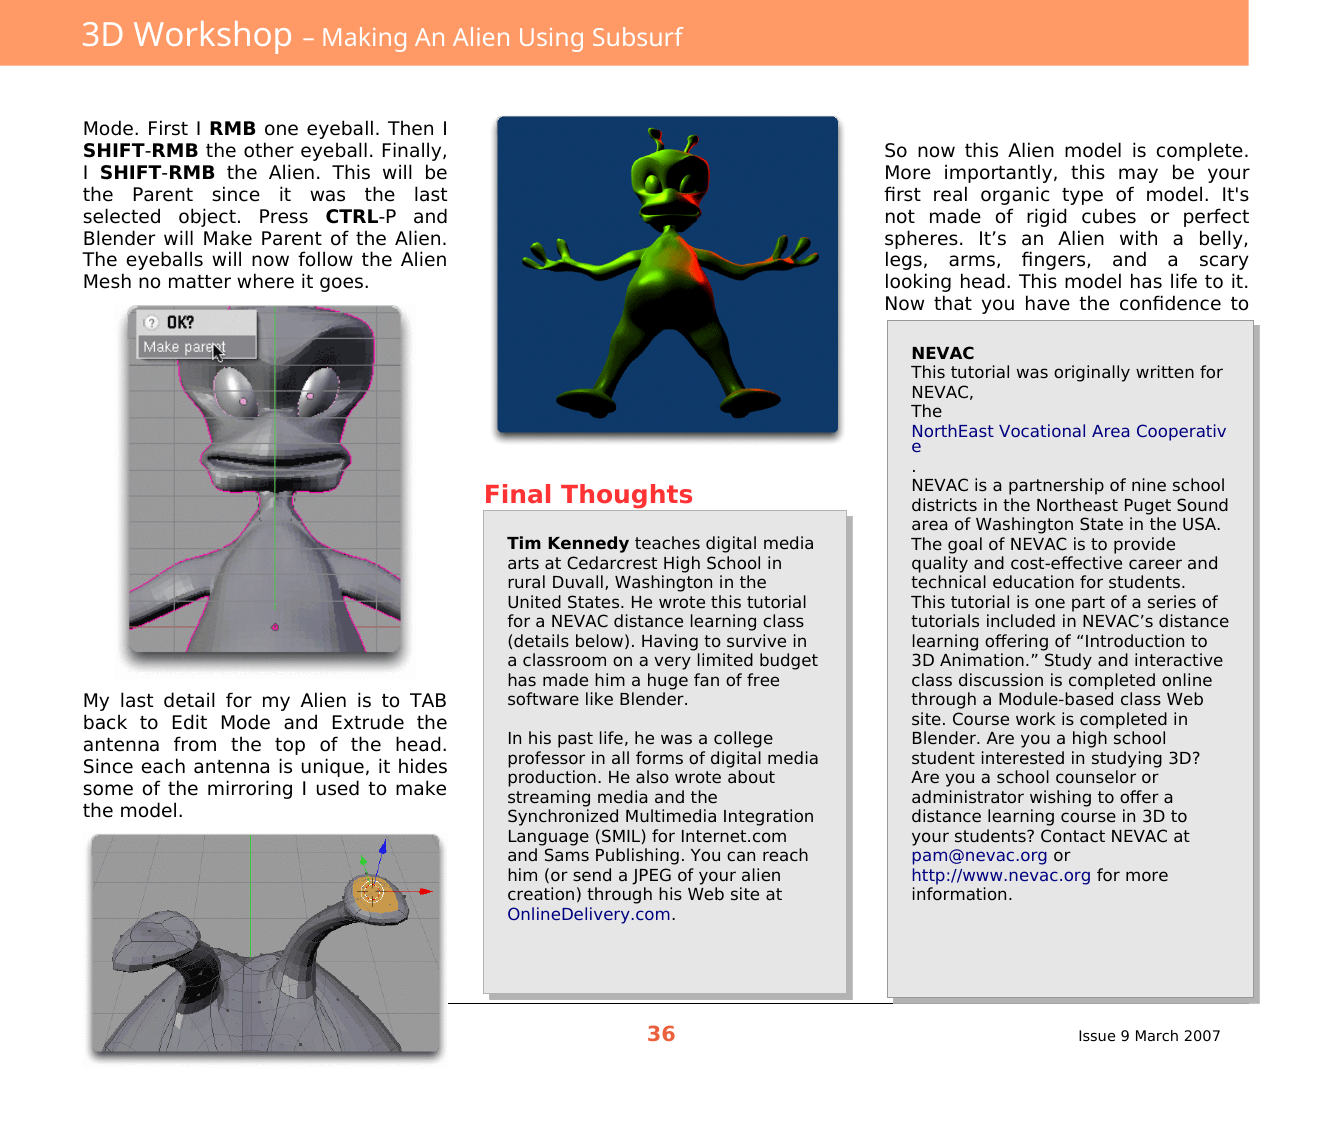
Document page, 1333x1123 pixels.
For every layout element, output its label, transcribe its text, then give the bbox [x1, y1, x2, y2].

text Final Thoughts [483, 480, 849, 509]
picture [488, 115, 847, 447]
text My last detail for my Alien is to TAB back to Edit Mode and Extrude the antenna from the top of the head. Since each antenna is unique, it hides some of the mirroring I used to make the model. [83, 293, 448, 822]
text Mode. First I RMB one eyeball. Then I SHIFT-RMB the other eyeball. Finally, I SHIFT-RMB the Alien. This will be the Parent since it was the last selected object. Press CTRL-P and Blender will Make Parent of the Alien. The eyeballs will now follow the Alien Mesh no matter where it goes. [83, 118, 448, 293]
picture [82, 833, 448, 1068]
text So now this Alien model is complete. More importantly, this may be your first real organic type of model. It's not made of rigid cubes or perfect spheres. It’s an Alien with a belly, legs, arms, fingers, and a scary looking head. This model has life to it. Now that you have the confidence to [884, 140, 1249, 315]
picture [113, 305, 417, 679]
